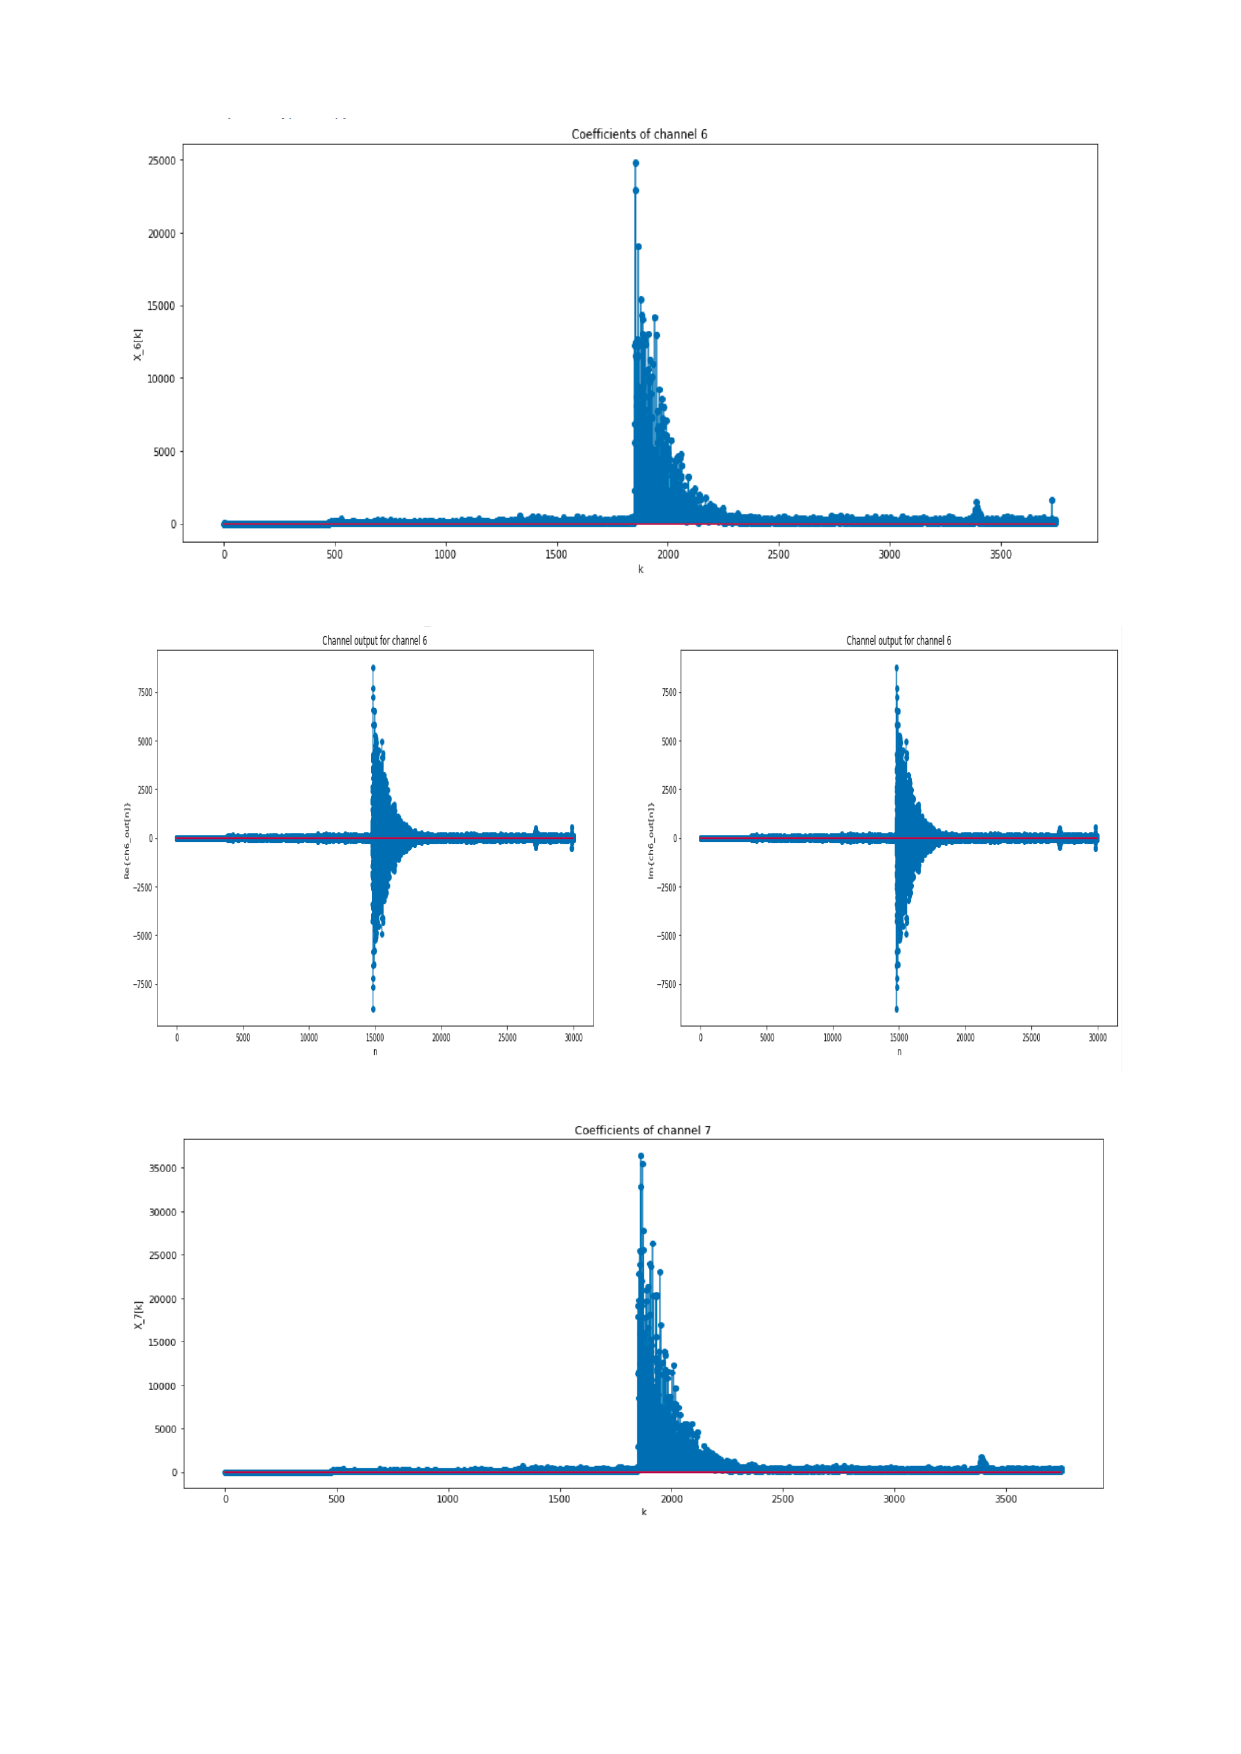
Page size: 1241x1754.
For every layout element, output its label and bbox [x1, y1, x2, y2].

picture [118, 1117, 1123, 1523]
picture [118, 118, 1123, 580]
picture [118, 626, 1123, 1072]
